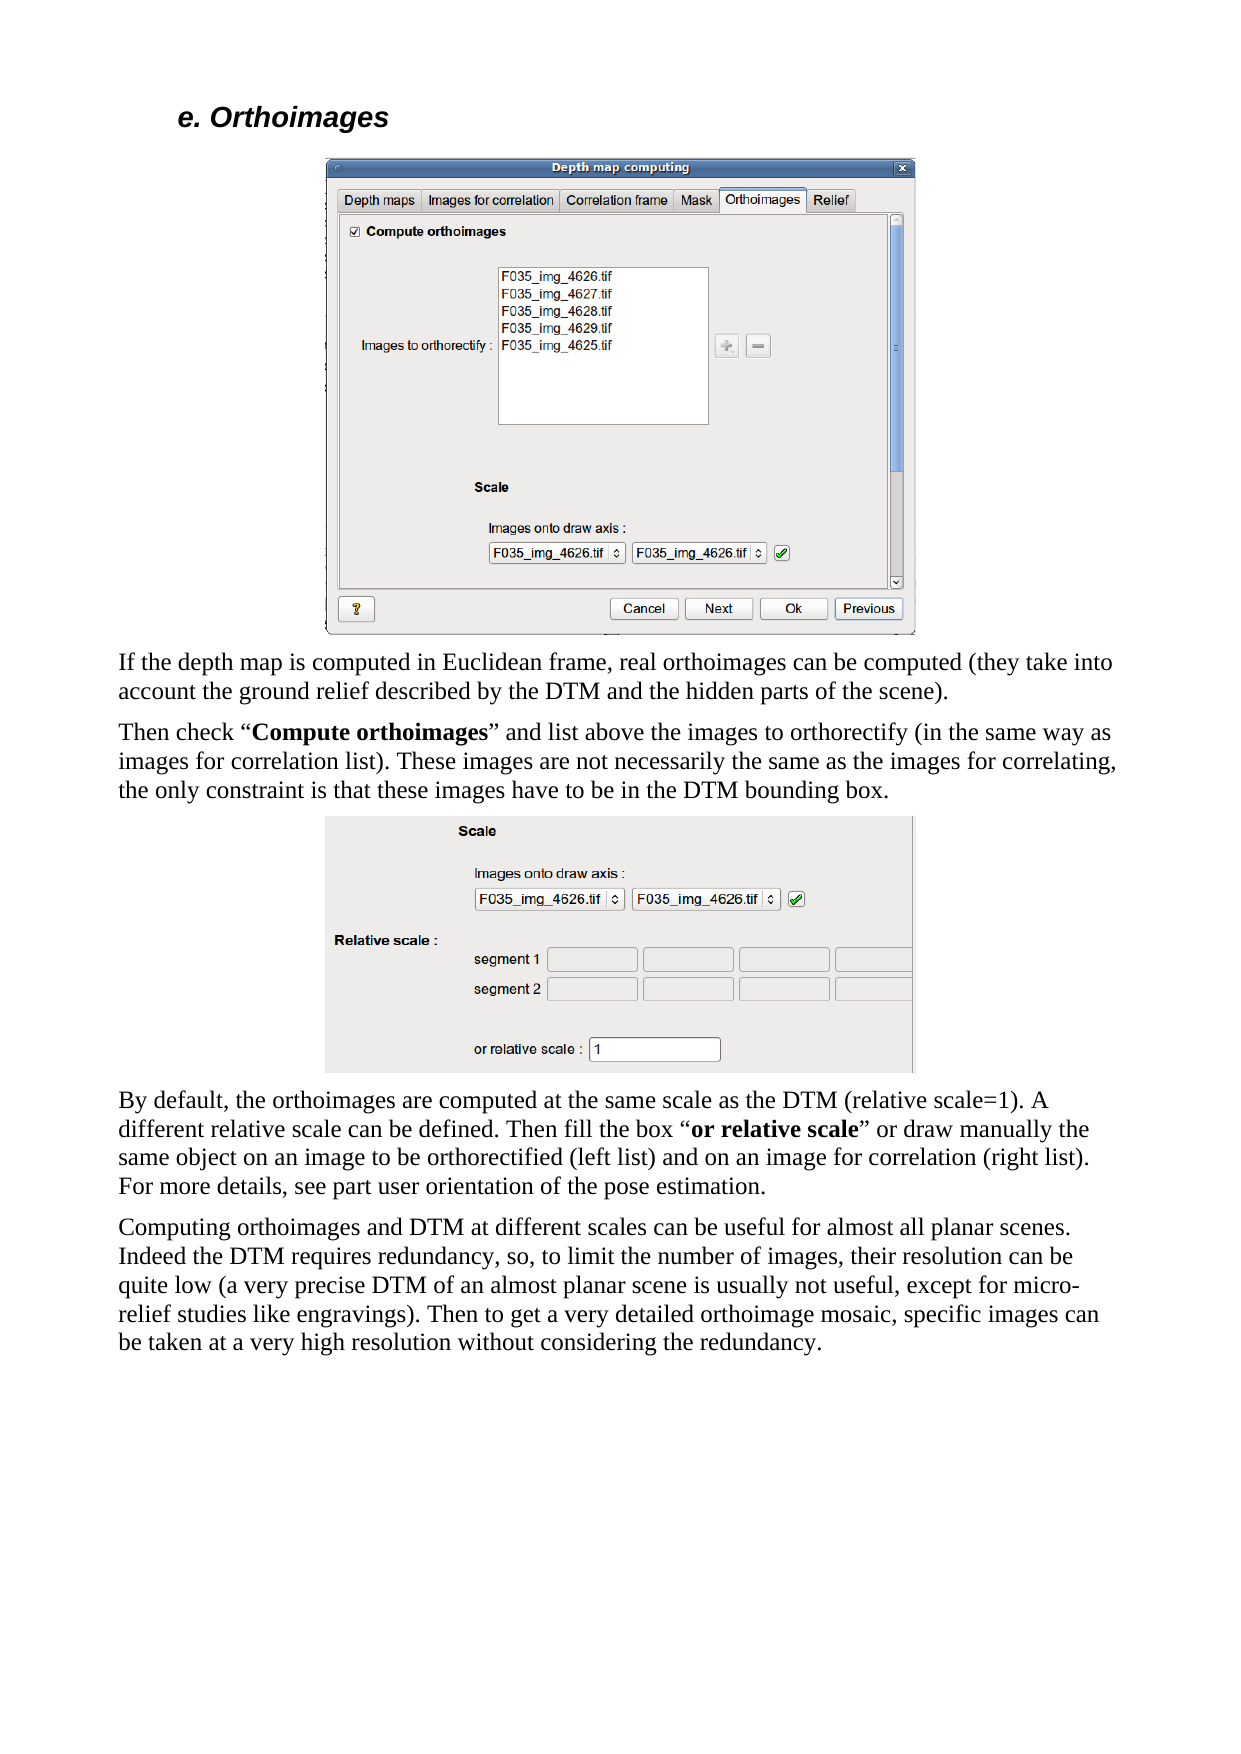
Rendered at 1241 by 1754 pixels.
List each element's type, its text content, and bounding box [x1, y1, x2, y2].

picture [325, 816, 916, 1073]
text If the depth map is computed in Euclidean frame, real orthoimages can be computed (they take into account the ground relief described by the DTM and the hidden parts of the scene). [118, 647, 1122, 705]
text Then check “Compute orthoimages” and list above the images to orthorectify (in the same way as images for correlation list). These images are not necessarily the same as the images for correlating, the only constraint is that these images have to be in the DTM bounding box. [118, 717, 1122, 804]
text Computing orthoimages and DTM at different scales can be useful for almost all planar scenes. Indeed the DTM requires redundancy, so, to limit the number of images, their resolution can be quite low (a very precise DTM of an almost planar scene is usually not useful, except for micro-relief studies like engravings). Then to get a very detailed orthoimage mosaic, specific images can be taken at a very high resolution without considering the redundancy. [118, 1212, 1122, 1356]
picture [325, 157, 916, 635]
text By default, the orthoimages are computed at the same scale as the DTM (relative scale=1). A different relative scale can be defined. Then fill the box “or relative scale” or draw manually the same object on an image to be orthorectified (left list) and on an image for correlation (right list). For more details, see part user orientation of the pose estimation. [118, 1085, 1122, 1200]
subtitle e. Orthoimages [116, 99, 1122, 133]
